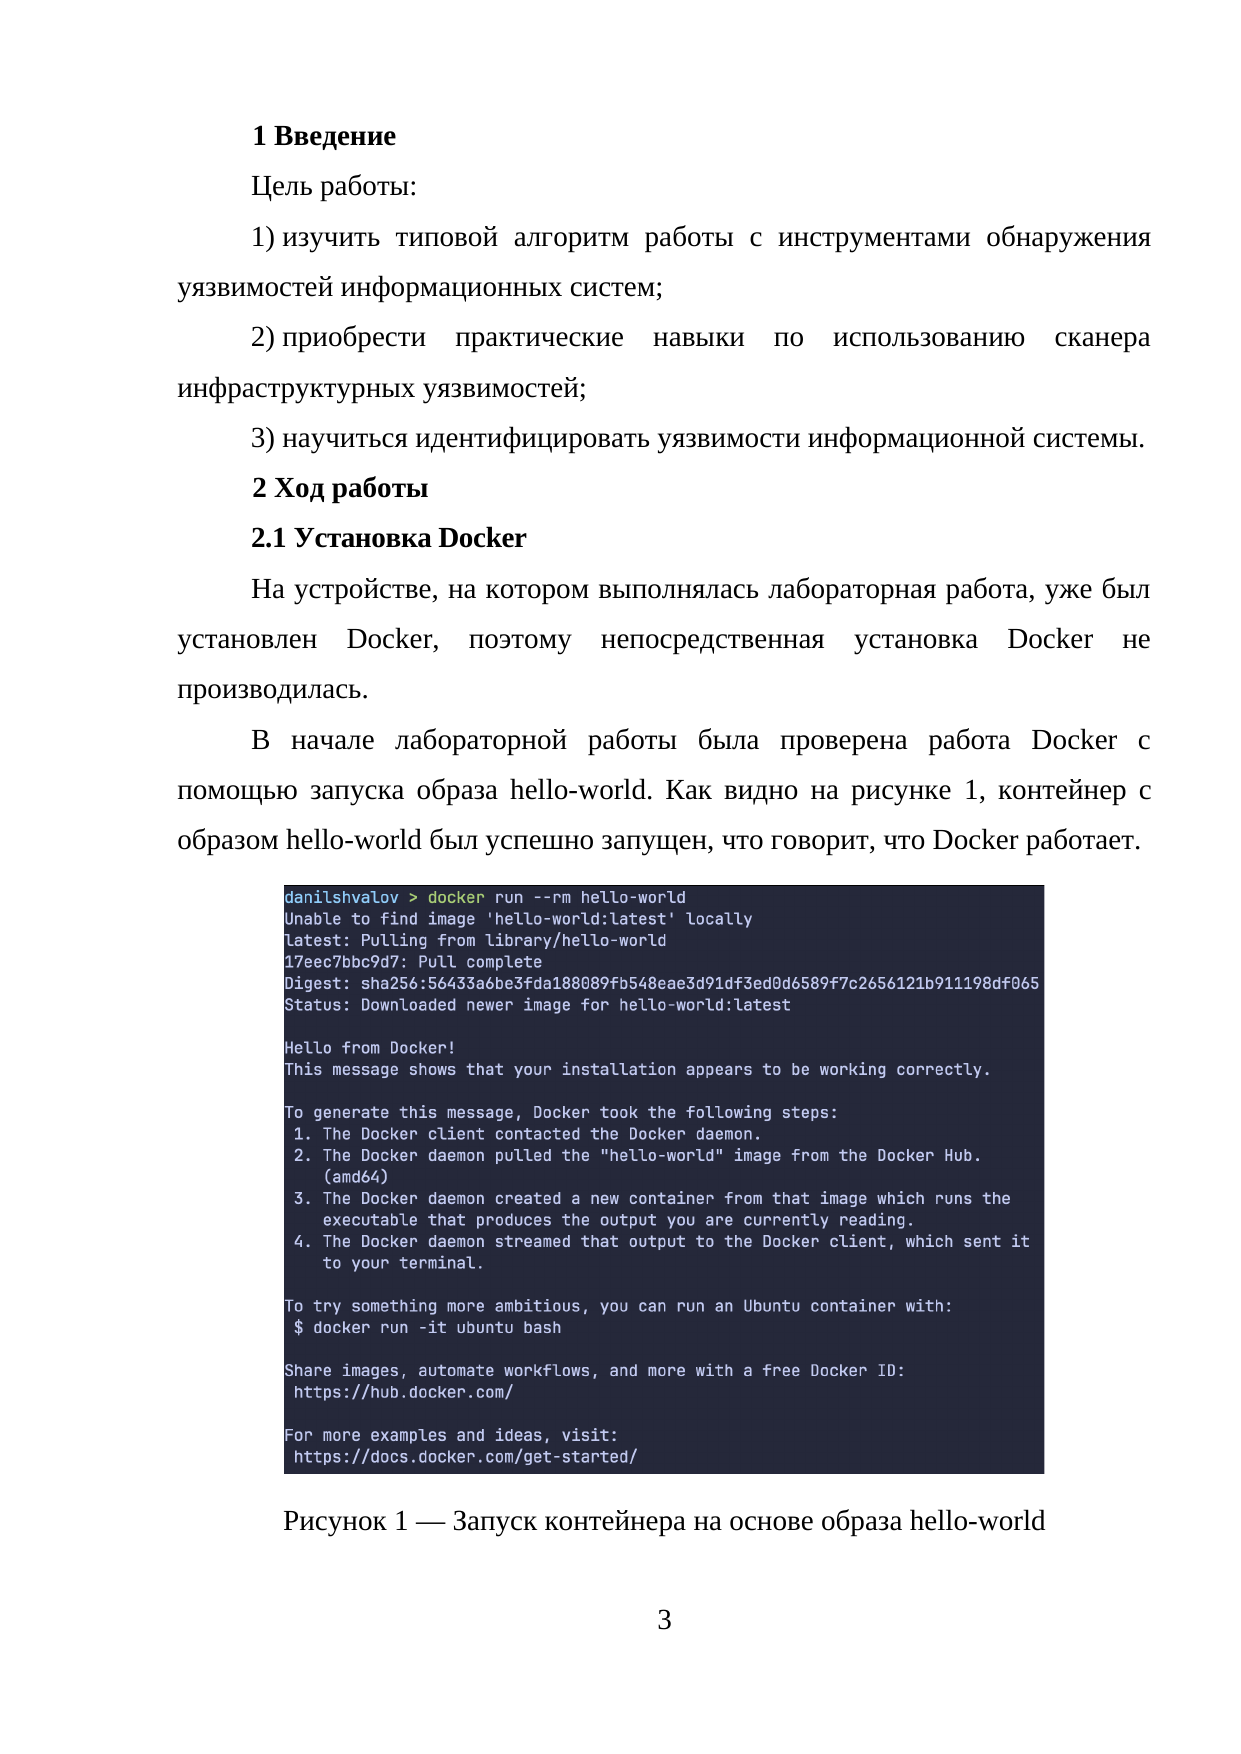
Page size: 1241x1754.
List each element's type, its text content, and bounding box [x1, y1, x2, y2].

list научиться идентифицировать уязвимости информационной системы. [177, 420, 1152, 453]
list изучить типовой алгоритм работы с инструментами обнаружения уязвимостей информационных систем; [177, 219, 1152, 303]
text Рисунок 1 — Запуск контейнера на основе образа hello-world [177, 885, 1152, 1536]
list приобрести практические навыки по использованию сканера инфраструктурных уязвимостей; [177, 319, 1152, 403]
text На устройстве, на котором выполнялась лабораторная работа, уже был установлен Docker, поэтому непосредственная установка Docker не производилась. [177, 571, 1152, 705]
text В начале лабораторной работы была проверена работа Docker с помощью запуска образа hello-world. Как видно на рисунке 1, контейнер с образом hello-world был успешно запущен, что говорит, что Docker работает. [177, 722, 1152, 856]
picture [284, 885, 1045, 1474]
text Цель работы: [177, 168, 1152, 202]
subtitle Ход работы [252, 470, 1152, 504]
subtitle Введение [252, 118, 1152, 152]
subtitle Установка Docker [177, 521, 1152, 554]
